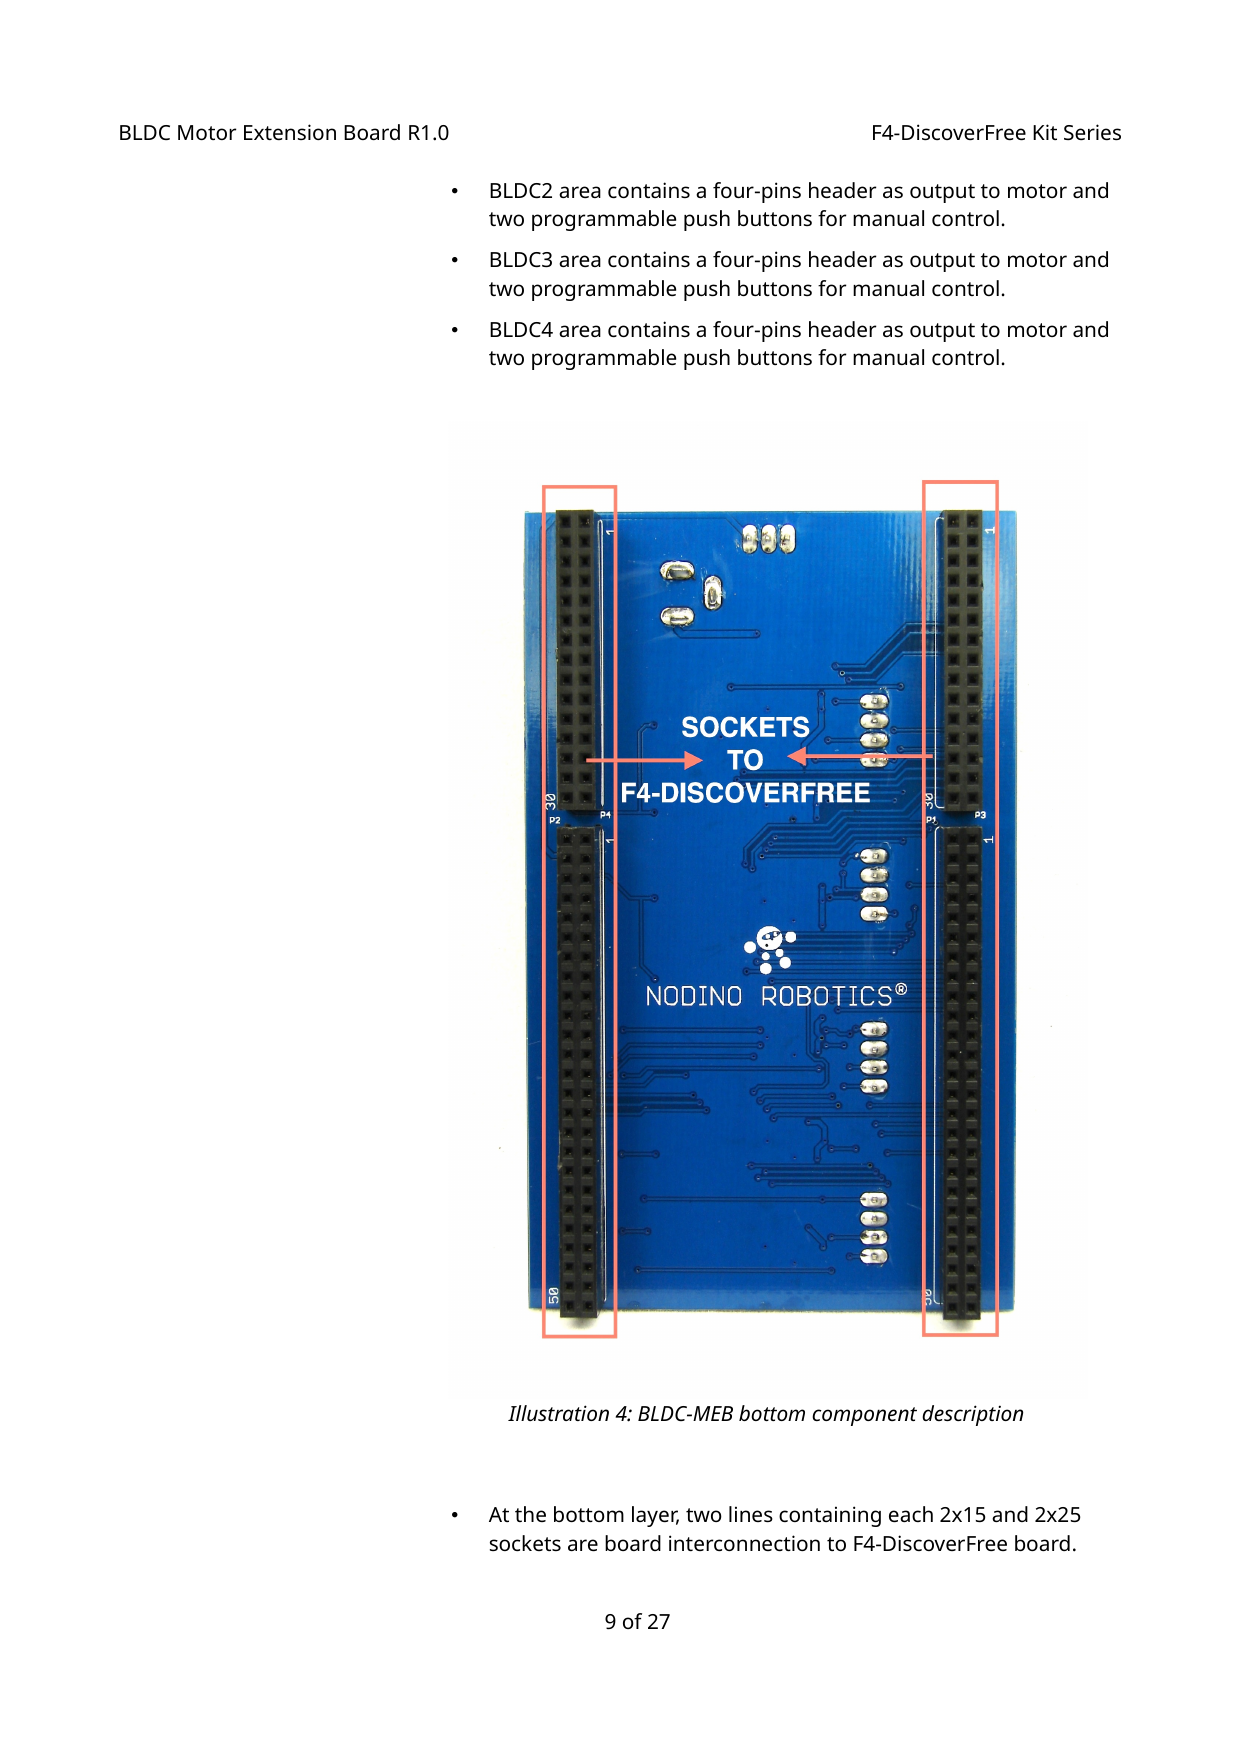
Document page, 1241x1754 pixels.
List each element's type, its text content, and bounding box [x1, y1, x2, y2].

list At the bottom layer, two lines containing each 2x15 and 2x25 sockets are board interconnection to F4-DiscoverFree board. [451, 1501, 1122, 1557]
list BLDC3 area contains a four-pins header as output to motor and two programmable push buttons for manual control. [451, 245, 1122, 302]
text Illustration 4: BLDC-MEB bottom component description [413, 409, 1122, 1427]
list BLDC4 area contains a four-pins header as output to motor and two programmable push buttons for manual control. [451, 315, 1122, 372]
picture [448, 421, 1088, 1399]
list BLDC2 area contains a four-pins header as output to motor and two programmable push buttons for manual control. [451, 176, 1122, 233]
